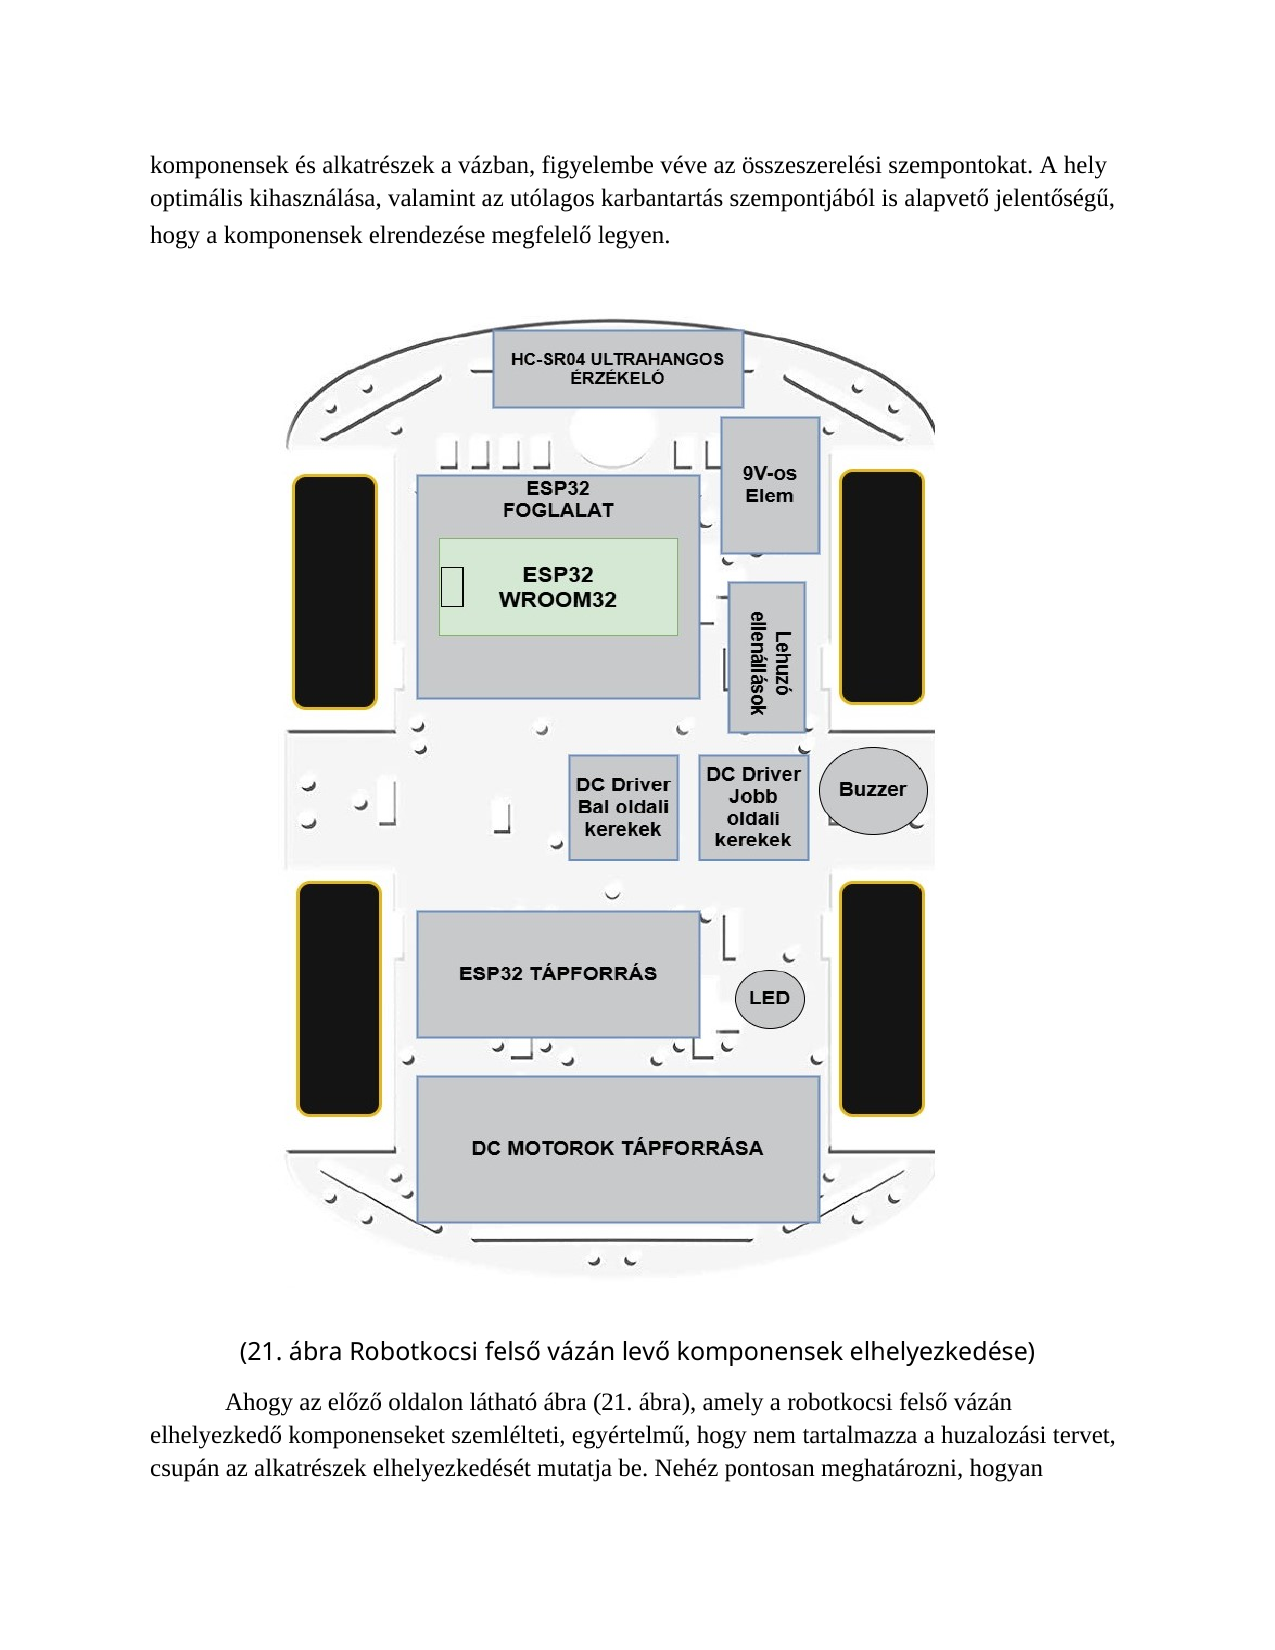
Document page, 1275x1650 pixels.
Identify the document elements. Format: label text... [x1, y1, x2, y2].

text Ahogy az előző oldalon látható ábra (21. ábra), amely a robotkocsi felső vázán elhelyezkedő komponenseket szemlélteti, egyértelmű, hogy nem tartalmazza a huzalozási tervet, csupán az alkatrészek elhelyezkedését mutatja be. Nehéz pontosan meghatározni, hogyan [150, 1387, 1125, 1482]
text (21. ábra Robotkocsi felső vázán levő komponensek elhelyezkedése) [150, 1334, 1125, 1368]
picture [235, 306, 971, 1288]
text komponensek és alkatrészek a vázban, figyelembe véve az összeszerelési szempontokat. A hely optimális kihasználása, valamint az utólagos karbantartás szempontjából is alapvető jelentőségű, hogy a komponensek elrendezése megfelelő legyen. [150, 150, 1125, 251]
